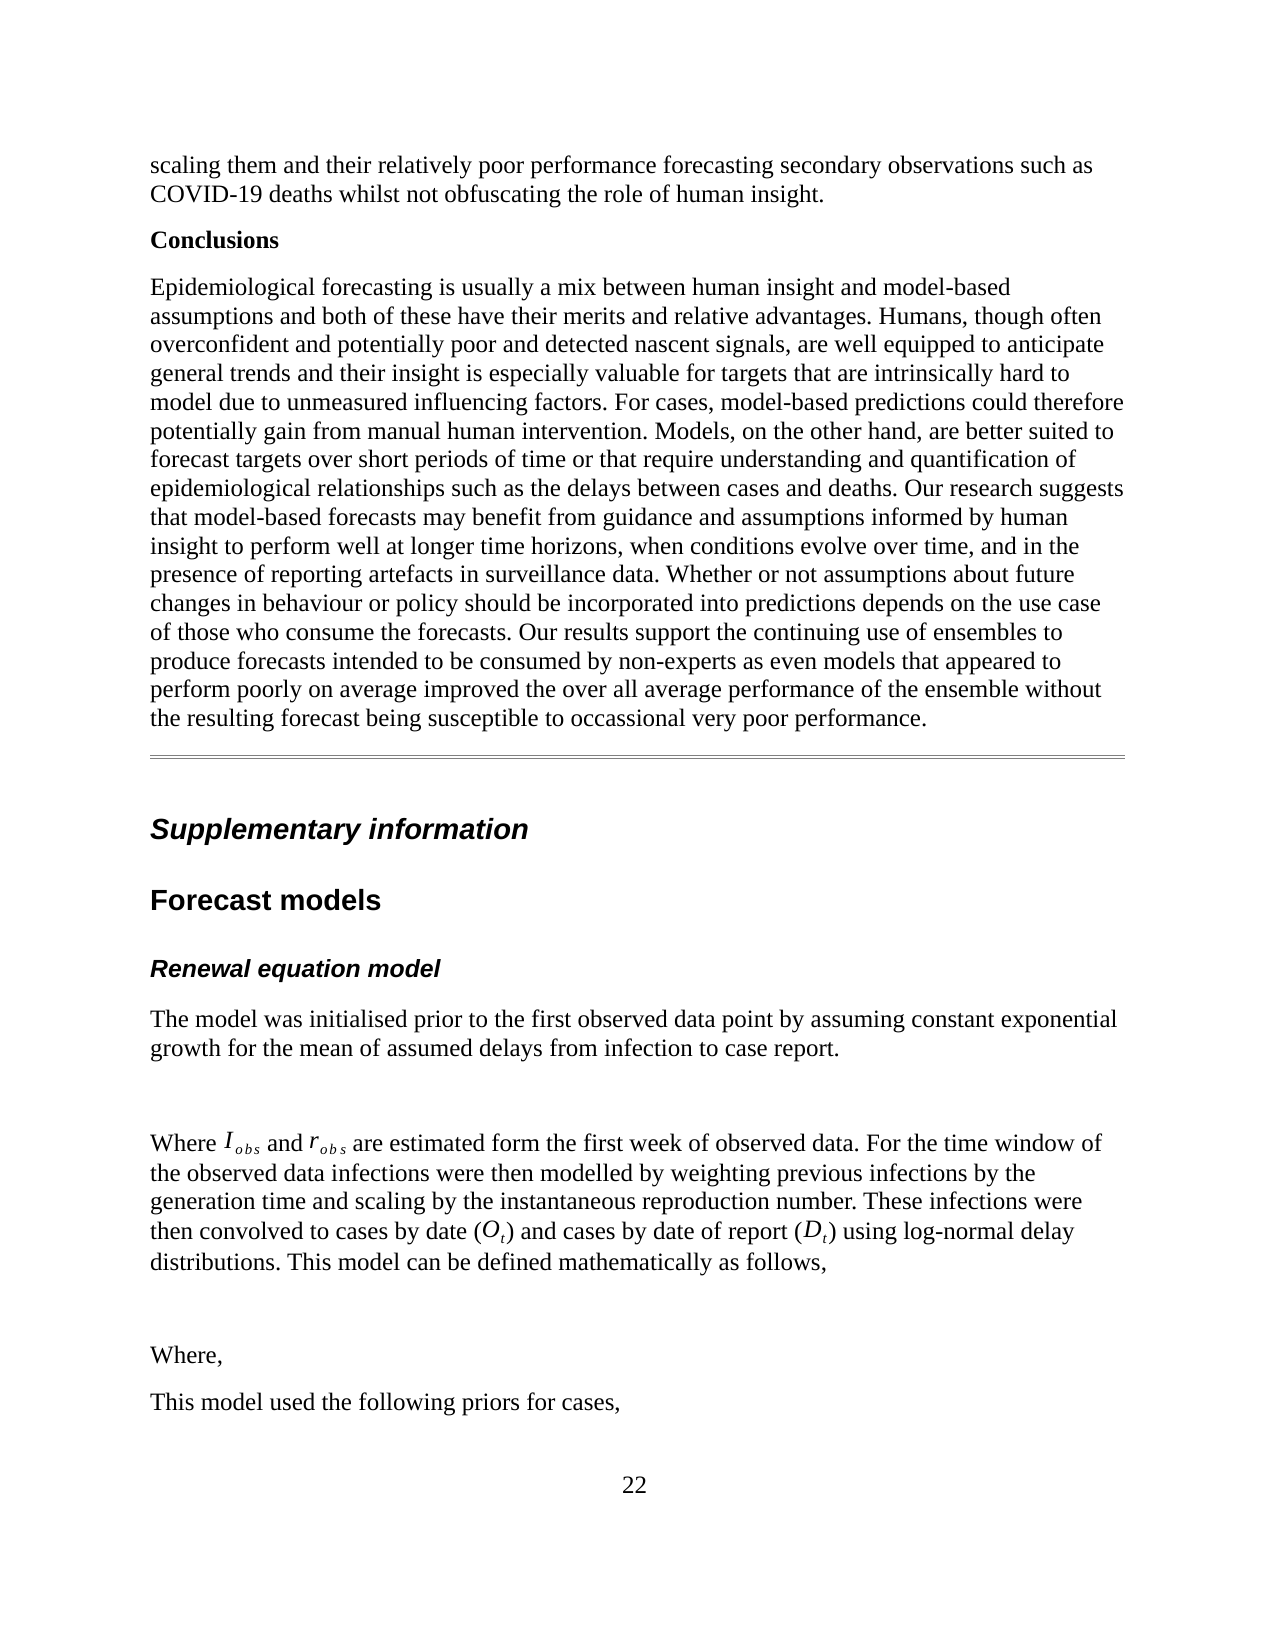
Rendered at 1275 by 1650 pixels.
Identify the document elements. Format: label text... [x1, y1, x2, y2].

text Epidemiological forecasting is usually a mix between human insight and model-based assumptions and both of these have their merits and relative advantages. Humans, though often overconfident and potentially poor and detected nascent signals, are well equipped to anticipate general trends and their insight is especially valuable for targets that are intrinsically hard to model due to unmeasured influencing factors. For cases, model-based predictions could therefore potentially gain from manual human intervention. Models, on the other hand, are better suited to forecast targets over short periods of time or that require understanding and quantification of epidemiological relationships such as the delays between cases and deaths. Our research suggests that model-based forecasts may benefit from guidance and assumptions informed by human insight to perform well at longer time horizons, when conditions evolve over time, and in the presence of reporting artefacts in surveillance data. Whether or not assumptions about future changes in behaviour or policy should be incorporated into predictions depends on the use case of those who consume the forecasts. Our results support the continuing use of ensembles to produce forecasts intended to be consumed by non-experts as even models that appeared to perform poorly on average improved the over all average performance of the ensemble without the resulting forecast being susceptible to occassional very poor performance. [150, 272, 1125, 732]
subtitle Renewal equation model [150, 954, 1125, 983]
subtitle Supplementary information [150, 812, 1125, 846]
text This model used the following priors for cases, [150, 1387, 1125, 1415]
text The model was initialised prior to the first observed data point by assuming constant exponential growth for the mean of assumed delays from infection to case report. [150, 1004, 1125, 1062]
subtitle Forecast models [150, 883, 1125, 917]
text Where and are estimated form the first week of observed data. For the time window of the observed data infections were then modelled by weighting previous infections by the generation time and scaling by the instantaneous reproduction number. These infections were then convolved to cases by date () and cases by date of report () using log-normal delay distributions. This model can be defined mathematically as follows, [150, 1126, 1125, 1275]
text Conclusions [150, 225, 1125, 254]
text Where, [150, 1340, 1125, 1369]
text scaling them and their relatively poor performance forecasting secondary observations such as COVID-19 deaths whilst not obfuscating the role of human insight. [150, 150, 1125, 207]
